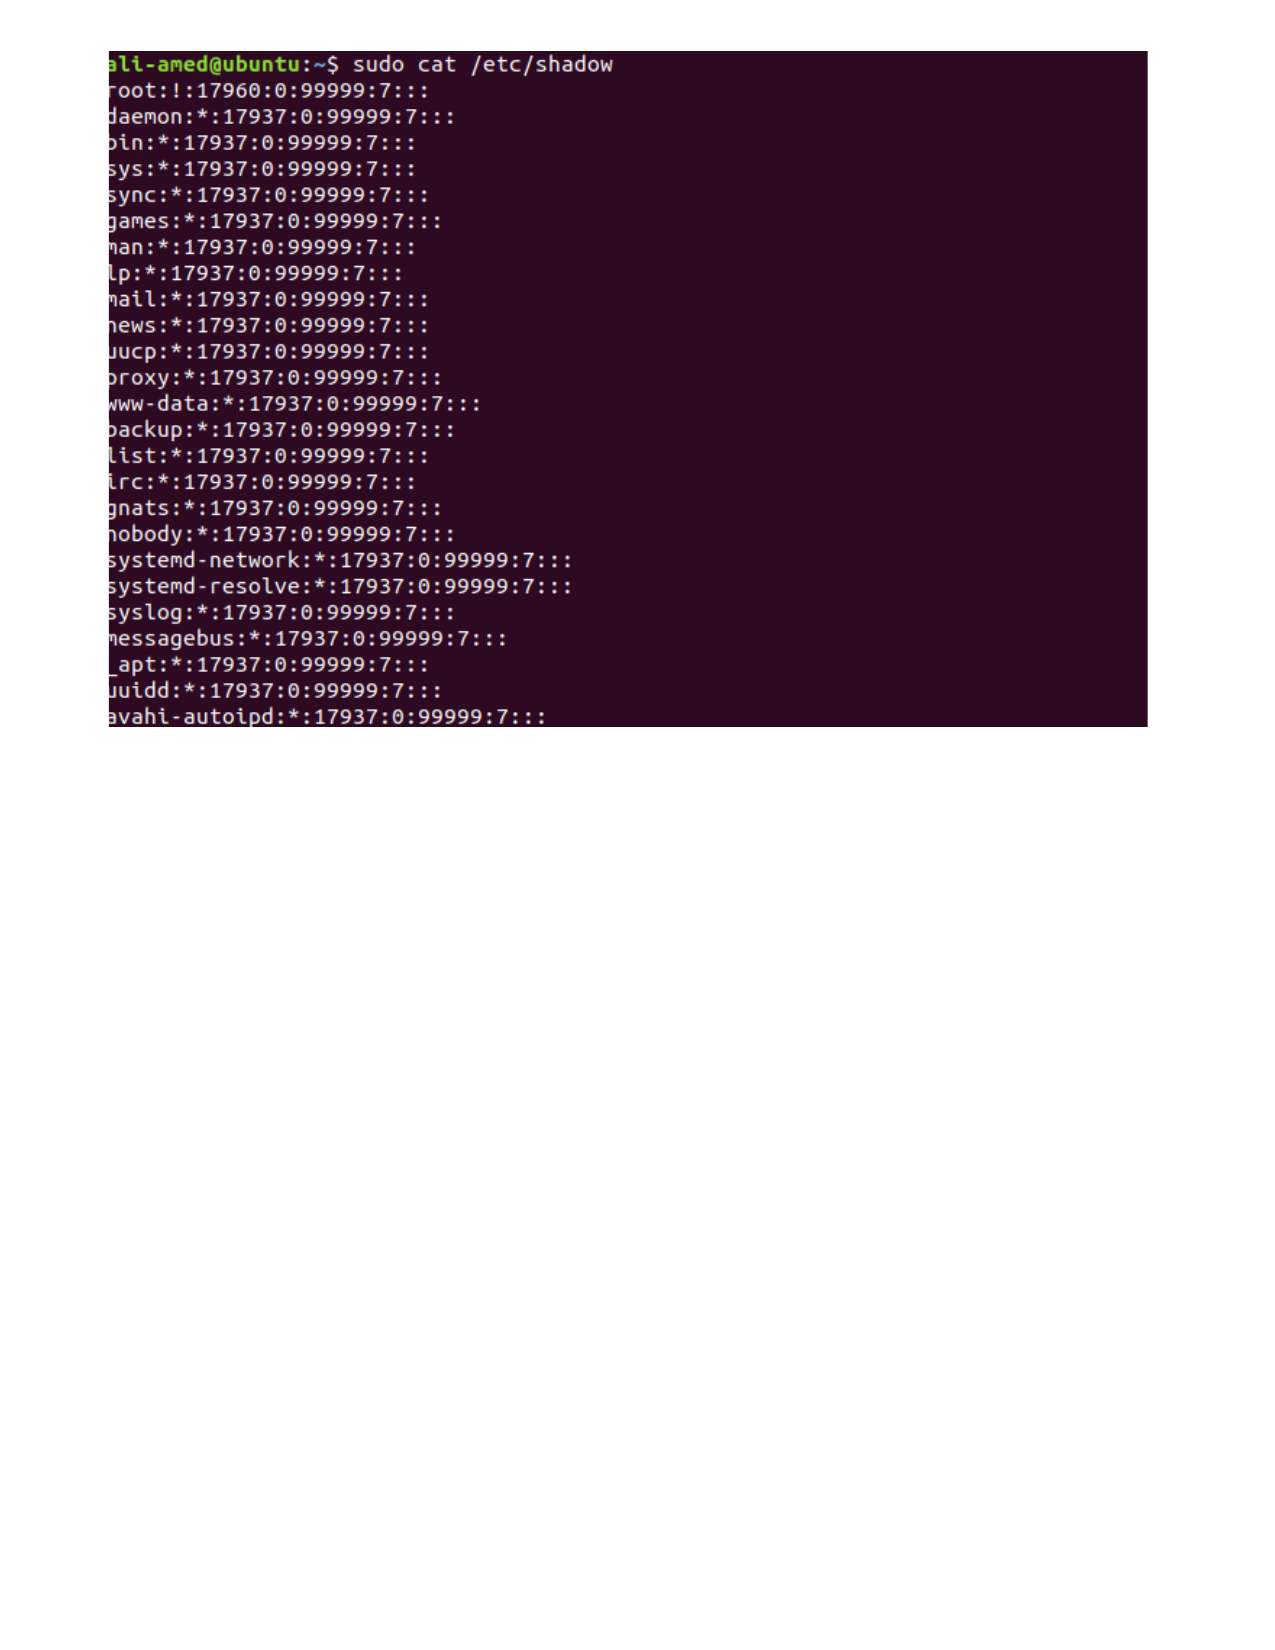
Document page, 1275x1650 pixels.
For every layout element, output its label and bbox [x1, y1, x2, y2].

picture [108, 51, 1148, 727]
